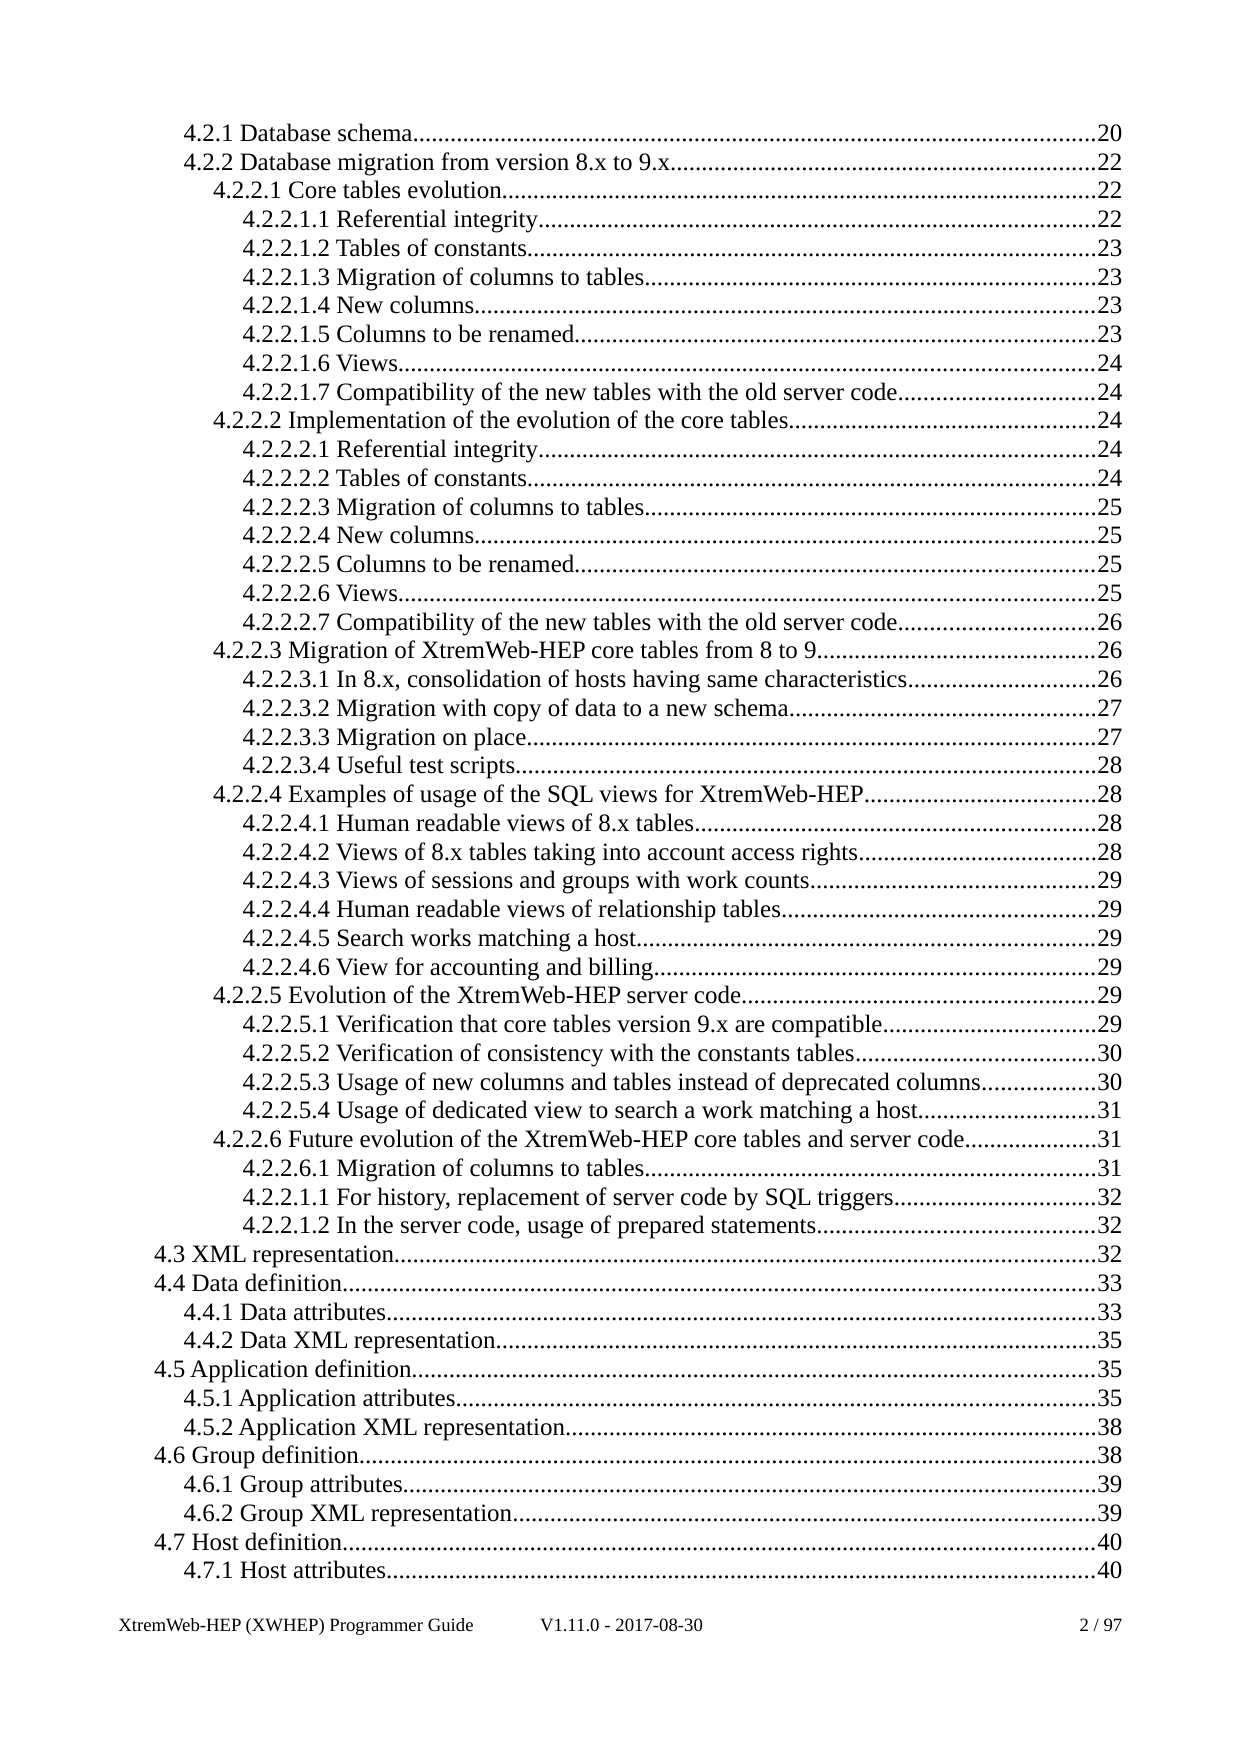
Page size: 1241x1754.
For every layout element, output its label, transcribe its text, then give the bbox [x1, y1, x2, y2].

text 4.2.2.3 Migration of XtremWeb-HEP core tables from 8 to 9 26 [207, 636, 1122, 664]
text 4.2.2.2.4 New columns 25 [236, 521, 1122, 549]
text 4.2.2.1.6 Views 24 [236, 348, 1122, 377]
text 4.2.2 Database migration from version 8.x to 9.x 22 [177, 147, 1122, 176]
text 4.2.2.4.5 Search works matching a host 29 [236, 923, 1122, 952]
text 4.2.2.5.1 Verification that core tables version 9.x are compatible 29 [236, 1009, 1122, 1038]
text 4.5 Application definition 35 [148, 1354, 1122, 1383]
text 4.2.2.4.2 Views of 8.x tables taking into account access rights 28 [236, 837, 1122, 866]
text 4.2.2.1.1 Referential integrity 22 [236, 204, 1122, 233]
text 4.2.2.4.3 Views of sessions and groups with work counts 29 [236, 866, 1122, 894]
text 4.2.2.1.1 For history, replacement of server code by SQL triggers 32 [236, 1182, 1122, 1211]
text 4.5.2 Application XML representation 38 [177, 1412, 1122, 1441]
text 4.2.2.6 Future evolution of the XtremWeb-HEP core tables and server code 31 [207, 1124, 1122, 1153]
text 4.7.1 Host attributes 40 [177, 1556, 1122, 1584]
text 4.2.2.2.6 Views 25 [236, 578, 1122, 607]
text 4.2.2.3.4 Useful test scripts 28 [236, 751, 1122, 779]
text 4.2.2.3.1 In 8.x, consolidation of hosts having same characteristics 26 [236, 664, 1122, 693]
text 4.3 XML representation 32 [148, 1239, 1122, 1268]
text 4.6.1 Group attributes 39 [177, 1469, 1122, 1498]
text 4.2.2.4 Examples of usage of the SQL views for XtremWeb-HEP 28 [207, 779, 1122, 808]
text 4.7 Host definition 40 [148, 1527, 1122, 1556]
text 4.2.1 Database schema 20 [177, 118, 1122, 147]
text 4.4.1 Data attributes 33 [177, 1297, 1122, 1326]
text 4.2.2.4.6 View for accounting and billing 29 [236, 952, 1122, 981]
text 4.2.2.6.1 Migration of columns to tables 31 [236, 1153, 1122, 1182]
text 4.2.2.1.5 Columns to be renamed 23 [236, 319, 1122, 348]
text 4.2.2.1.2 Tables of constants 23 [236, 233, 1122, 262]
text 4.6 Group definition 38 [148, 1441, 1122, 1469]
text 4.5.1 Application attributes 35 [177, 1383, 1122, 1412]
text 4.2.2.3.3 Migration on place 27 [236, 722, 1122, 751]
text 4.2.2.2.7 Compatibility of the new tables with the old server code 26 [236, 607, 1122, 636]
text 4.2.2.5 Evolution of the XtremWeb-HEP server code 29 [207, 981, 1122, 1009]
text 4.2.2.2.5 Columns to be renamed 25 [236, 549, 1122, 578]
text 4.2.2.5.3 Usage of new columns and tables instead of deprecated columns 30 [236, 1067, 1122, 1096]
text 4.2.2.2.1 Referential integrity 24 [236, 434, 1122, 463]
text 4.2.2.1.4 New columns 23 [236, 291, 1122, 319]
text 4.2.2.1.2 In the server code, usage of prepared statements 32 [236, 1211, 1122, 1239]
text 4.2.2.1.7 Compatibility of the new tables with the old server code 24 [236, 377, 1122, 406]
text 4.2.2.1.3 Migration of columns to tables 23 [236, 262, 1122, 291]
text 4.2.2.2.3 Migration of columns to tables 25 [236, 492, 1122, 521]
text 4.2.2.4.4 Human readable views of relationship tables 29 [236, 894, 1122, 923]
text 4.4.2 Data XML representation 35 [177, 1326, 1122, 1354]
text 4.4 Data definition 33 [148, 1268, 1122, 1297]
text 4.2.2.2.2 Tables of constants 24 [236, 463, 1122, 492]
text 4.2.2.5.2 Verification of consistency with the constants tables 30 [236, 1038, 1122, 1067]
text 4.2.2.1 Core tables evolution 22 [207, 176, 1122, 204]
text 4.2.2.3.2 Migration with copy of data to a new schema 27 [236, 693, 1122, 722]
text 4.2.2.2 Implementation of the evolution of the core tables 24 [207, 406, 1122, 434]
text 4.6.2 Group XML representation 39 [177, 1498, 1122, 1527]
text 4.2.2.5.4 Usage of dedicated view to search a work matching a host 31 [236, 1096, 1122, 1124]
text 4.2.2.4.1 Human readable views of 8.x tables 28 [236, 808, 1122, 837]
